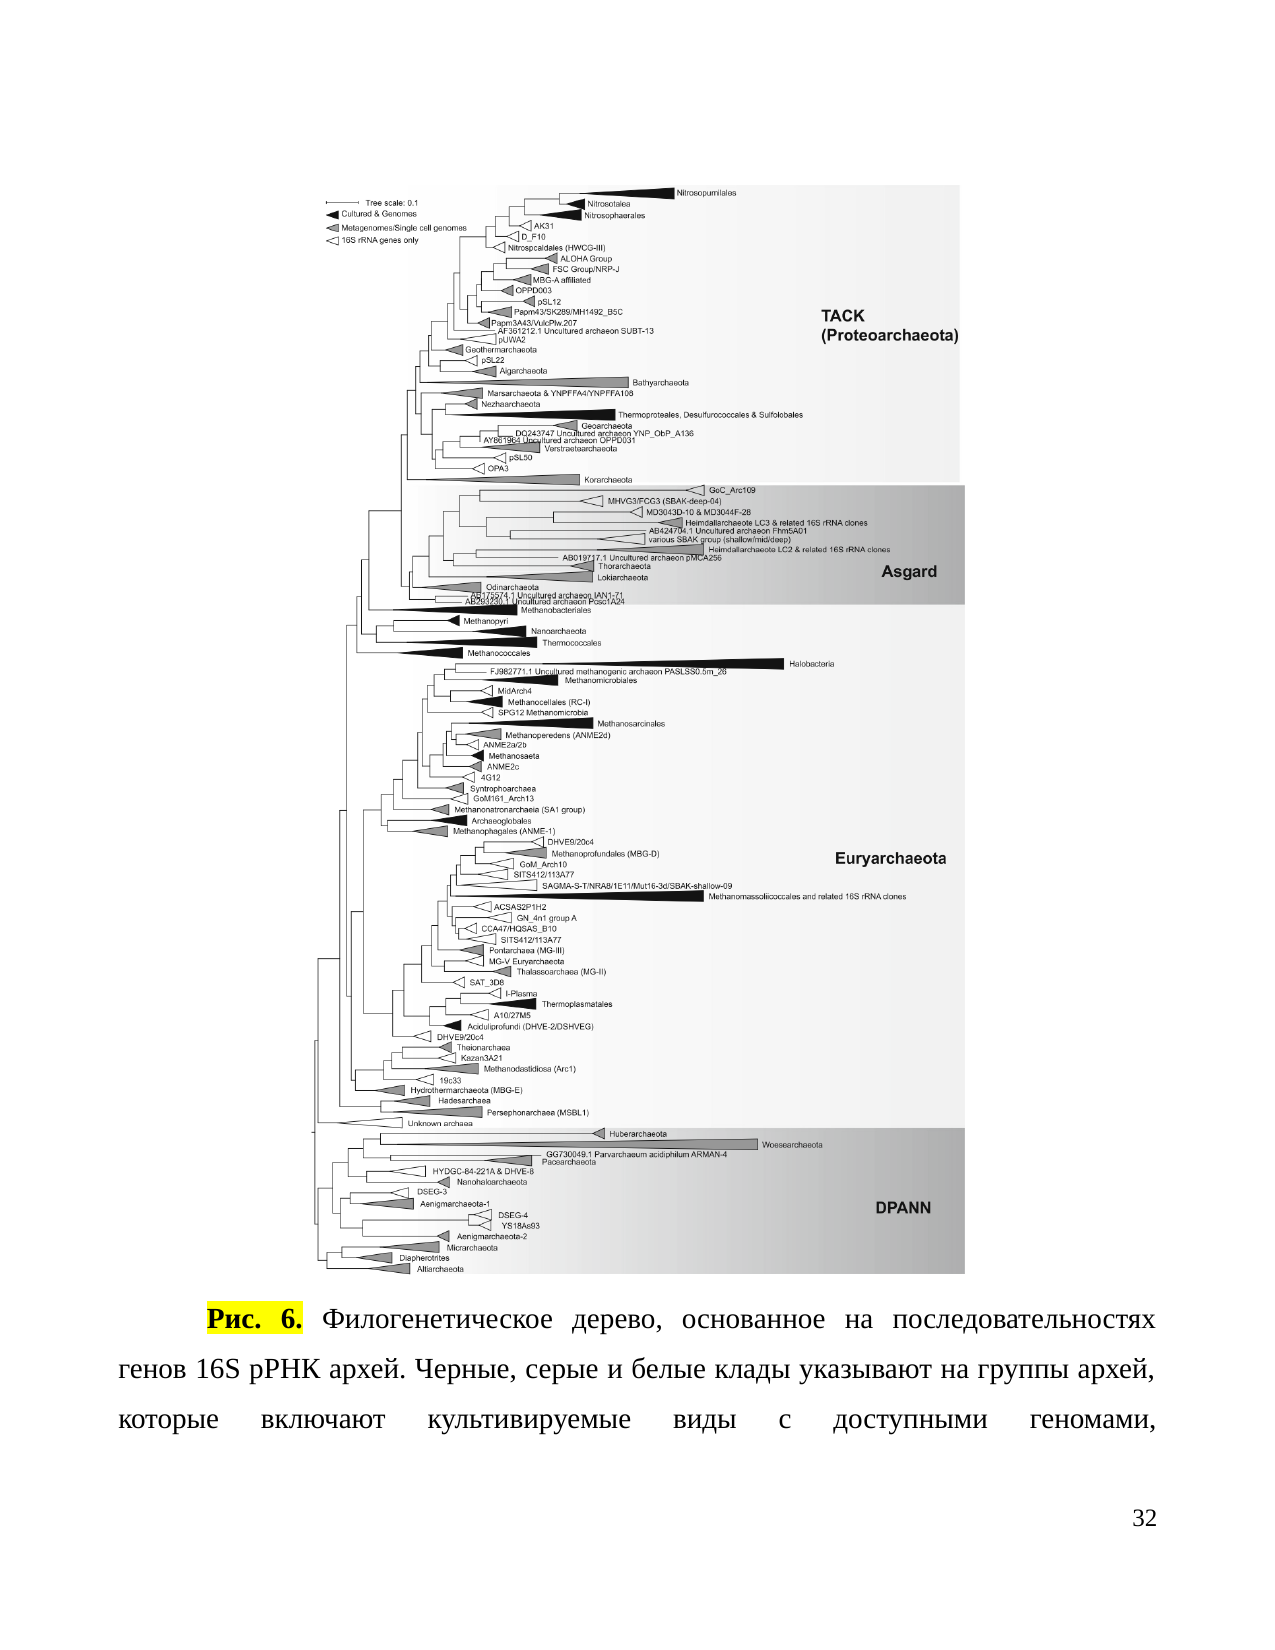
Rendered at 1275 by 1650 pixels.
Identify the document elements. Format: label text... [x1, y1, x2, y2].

text Рис. 6. Филогенетическое дерево, основанное на последовательностях генов 16S рРНК архей. Черные, серые и белые клады указывают на группы архей, которые включают культивируемые виды с доступными геномами, [118, 168, 1157, 1435]
picture [298, 168, 977, 1285]
